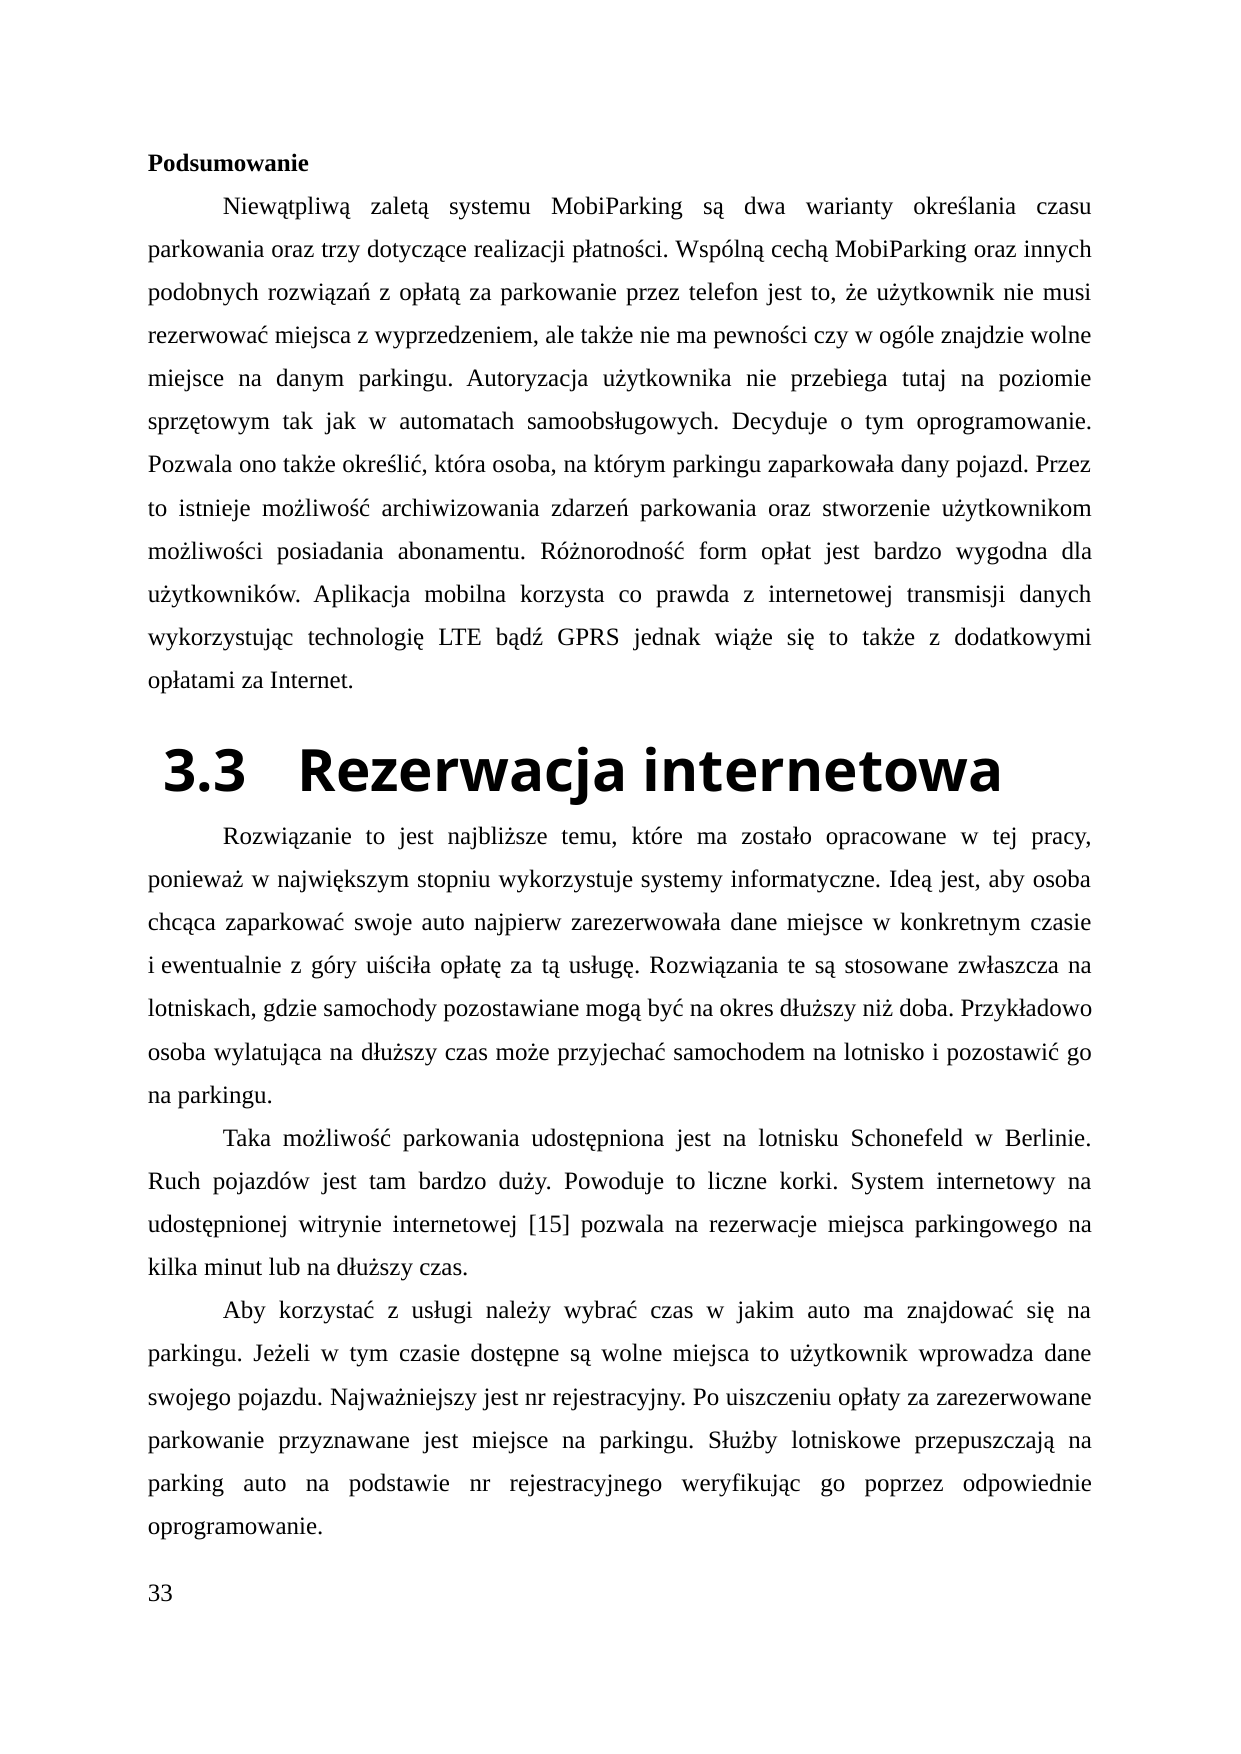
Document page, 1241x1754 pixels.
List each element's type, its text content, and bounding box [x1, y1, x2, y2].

subtitle Rezerwacja internetowa [148, 729, 1093, 808]
text Aby korzystać z usługi należy wybrać czas w jakim auto ma znajdować się na parkingu. Jeżeli w tym czasie dostępne są wolne miejsca to użytkownik wprowadza dane swojego pojazdu. Najważniejszy jest nr rejestracyjny. Po uiszczeniu opłaty za zarezerwowane parkowanie przyznawane jest miejsce na parkingu. Służby lotniskowe przepuszczają na parking auto na podstawie nr rejestracyjnego weryfikując go poprzez odpowiednie oprogramowanie. [148, 1295, 1093, 1540]
text Taka możliwość parkowania udostępniona jest na lotnisku Schonefeld w Berlinie. Ruch pojazdów jest tam bardzo duży. Powoduje to liczne korki. System internetowy na udostępnionej witrynie internetowej [15] pozwala na rezerwacje miejsca parkingowego na kilka minut lub na dłuższy czas. [148, 1123, 1093, 1281]
text Rozwiązanie to jest najbliższe temu, które ma zostało opracowane w tej pracy, ponieważ w największym stopniu wykorzystuje systemy informatyczne. Ideą jest, aby osoba chcąca zaparkować swoje auto najpierw zarezerwowała dane miejsce w konkretnym czasie i ewentualnie z góry uiściła opłatę za tą usługę. Rozwiązania te są stosowane zwłaszcza na lotniskach, gdzie samochody pozostawiane mogą być na okres dłuższy niż doba. Przykładowo osoba wylatująca na dłuższy czas może przyjechać samochodem na lotnisko i pozostawić go na parkingu. [148, 821, 1093, 1108]
text Niewątpliwą zaletą systemu MobiParking są dwa warianty określania czasu parkowania oraz trzy dotyczące realizacji płatności. Wspólną cechą MobiParking oraz innych podobnych rozwiązań z opłatą za parkowanie przez telefon jest to, że użytkownik nie musi rezerwować miejsca z wyprzedzeniem, ale także nie ma pewności czy w ogóle znajdzie wolne miejsce na danym parkingu. Autoryzacja użytkownika nie przebiega tutaj na poziomie sprzętowym tak jak w automatach samoobsługowych. Decyduje o tym oprogramowanie. Pozwala ono także określić, która osoba, na którym parkingu zaparkowała dany pojazd. Przez to istnieje możliwość archiwizowania zdarzeń parkowania oraz stworzenie użytkownikom możliwości posiadania abonamentu. Różnorodność form opłat jest bardzo wygodna dla użytkowników. Aplikacja mobilna korzysta co prawda z internetowej transmisji danych wykorzystując technologię LTE bądź GPRS jednak wiąże się to także z dodatkowymi opłatami za Internet. [148, 191, 1093, 694]
text Podsumowanie [148, 148, 1093, 176]
